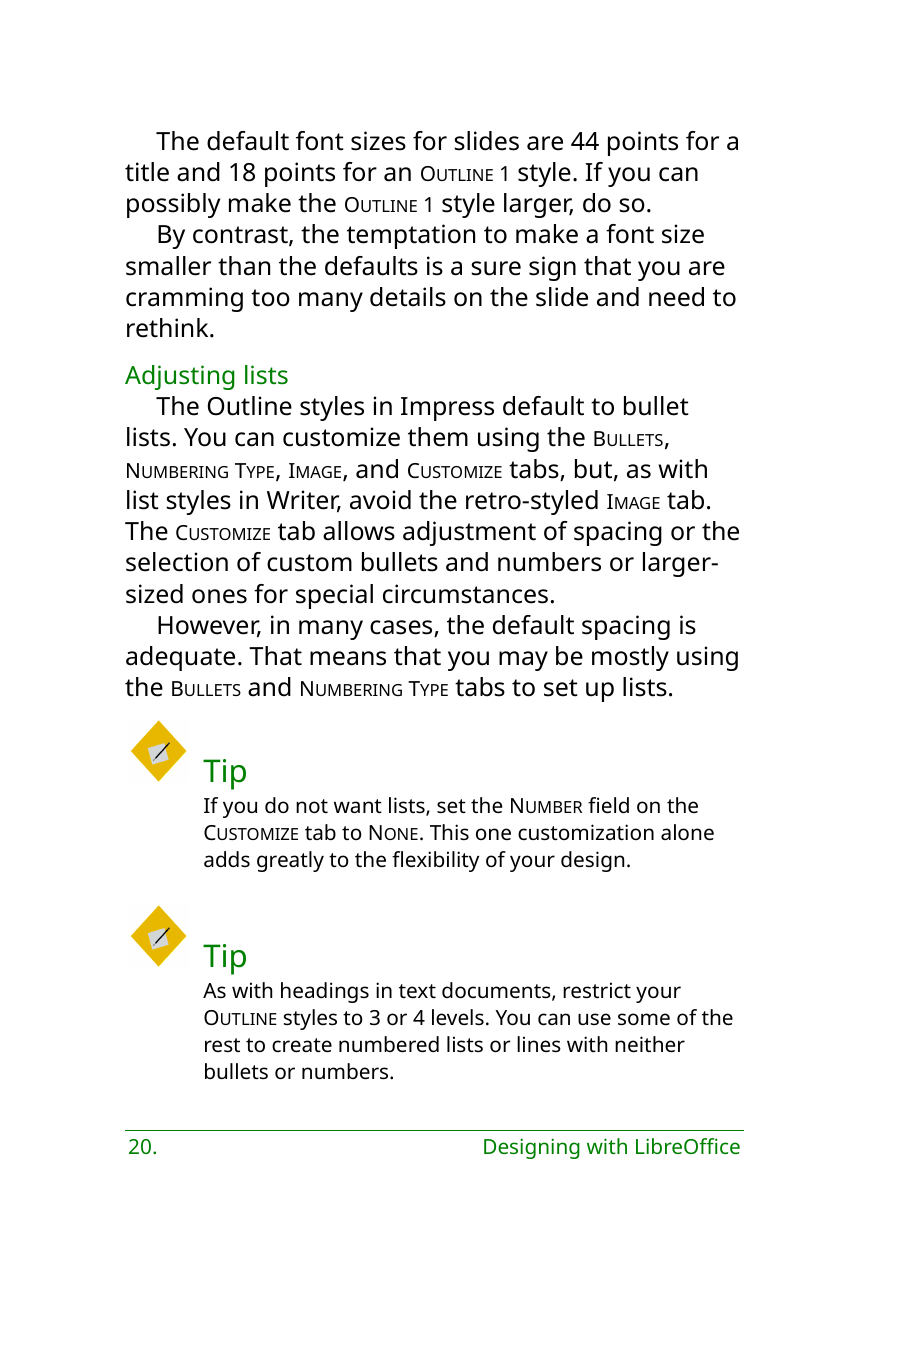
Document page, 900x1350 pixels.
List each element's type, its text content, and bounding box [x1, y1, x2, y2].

subtitle Adjusting lists [125, 359, 744, 391]
text The default font sizes for slides are 44 points for a title and 18 points for an Outline 1 style. If you can possibly make the Outline 1 style larger, do so. [125, 125, 744, 219]
text However, in many cases, the default spacing is adequate. That means that you may be mostly using the Bullets and Numbering Type tabs to set up lists. [125, 609, 744, 703]
list Tip [125, 904, 744, 977]
picture [126, 719, 189, 783]
text By contrast, the temptation to make a font size smaller than the defaults is a sure sign that you are cramming too many details on the slide and need to rethink. [125, 219, 744, 344]
text The Outline styles in Impress default to bullet lists. You can customize them using the Bullets, Numbering Type, Image, and Customize tabs, but, as with list styles in Writer, avoid the retro-styled Image tab. The Customize tab allows adjustment of spacing or the selection of custom bullets and numbers or larger-sized ones for special circumstances. [125, 391, 744, 609]
picture [126, 904, 189, 968]
text As with headings in text documents, restrict your Outline styles to 3 or 4 levels. You can use some of the rest to create numbered lists or lines with neither bullets or numbers. [203, 977, 744, 1085]
list Tip [125, 719, 744, 791]
text If you do not want lists, set the Number field on the Customize tab to None. This one customization alone adds greatly to the flexibility of your design. [203, 791, 744, 873]
